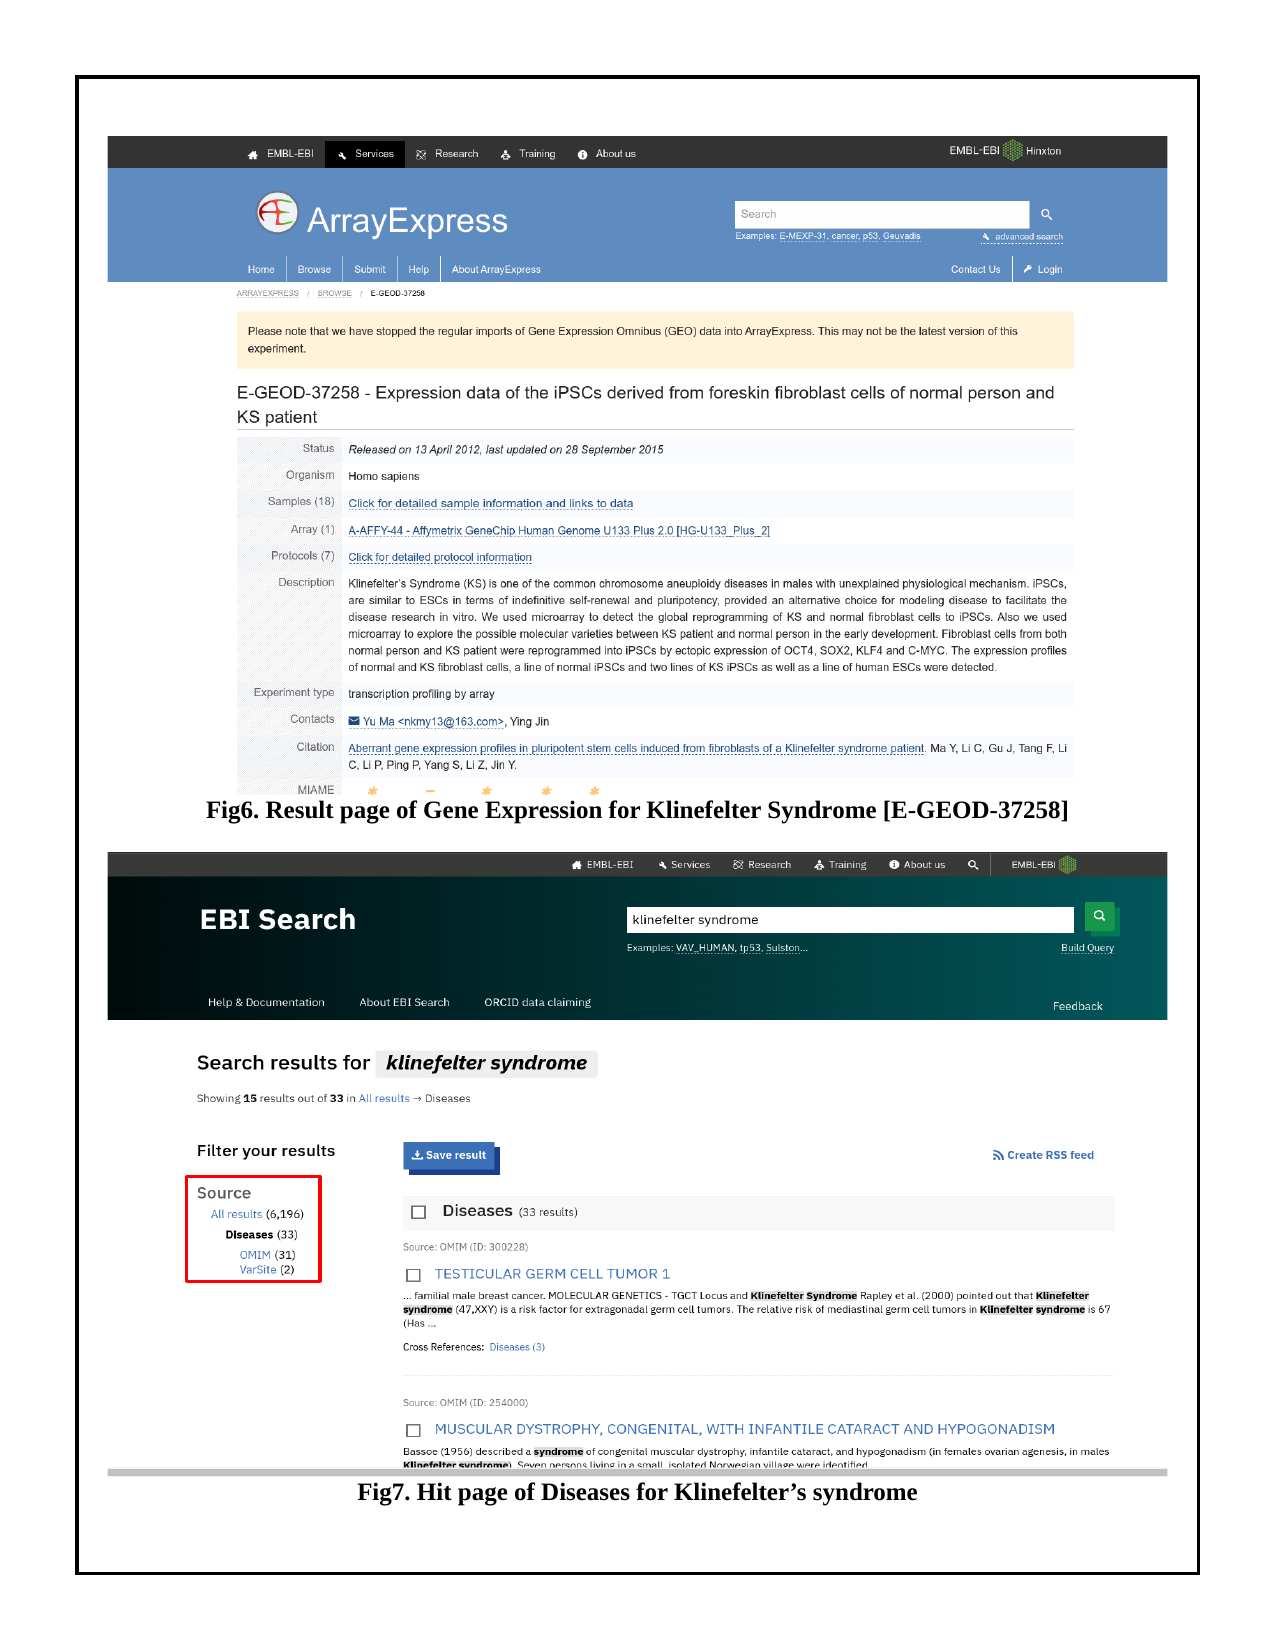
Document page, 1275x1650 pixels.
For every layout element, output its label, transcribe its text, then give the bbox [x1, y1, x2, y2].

text Fig6. Result page of Gene Expression for Klinefelter Syndrome [E-GEOD-37258] [108, 795, 1167, 823]
text Fig7. Hit page of Diseases for Klinefelter’s syndrome [108, 1477, 1167, 1506]
picture [107, 136, 1168, 795]
picture [107, 852, 1168, 1477]
